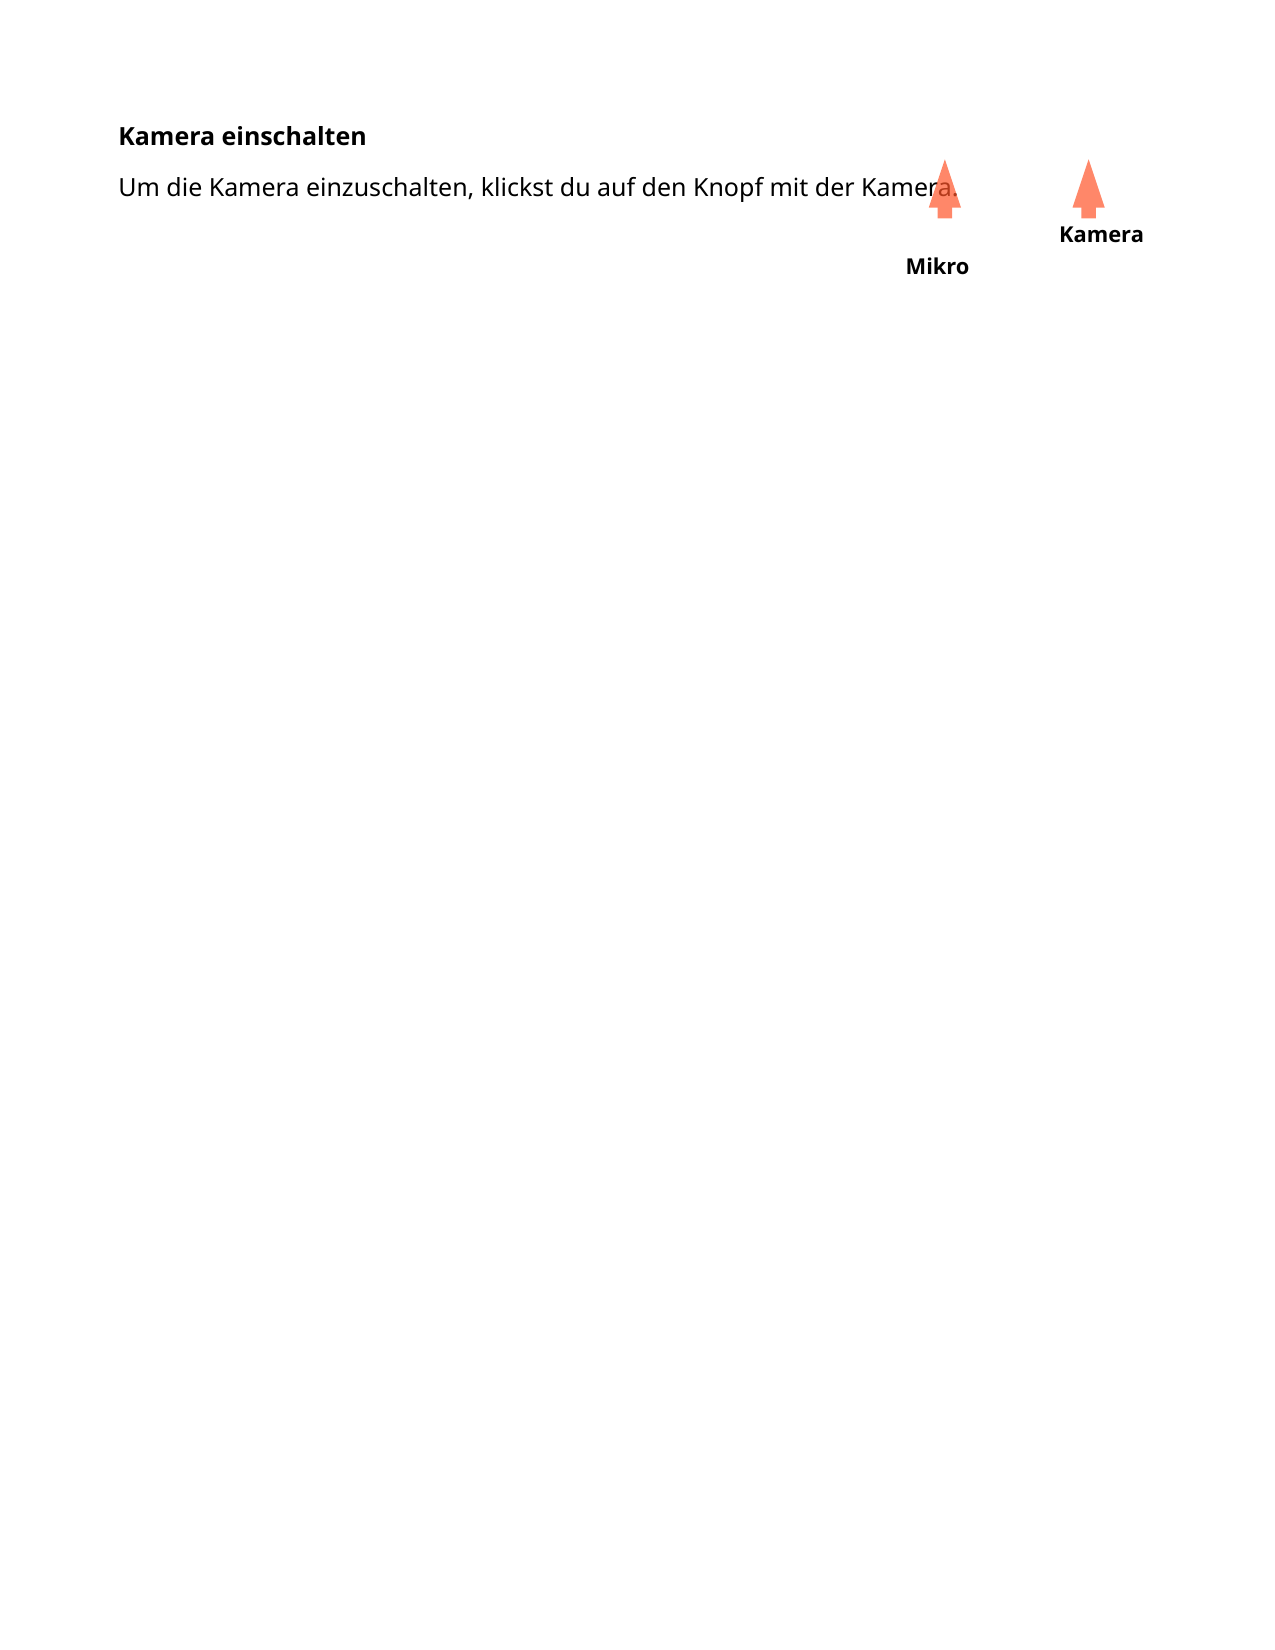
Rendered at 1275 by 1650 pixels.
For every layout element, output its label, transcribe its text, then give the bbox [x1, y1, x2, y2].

subtitle Kamera einschalten [118, 118, 1216, 152]
text Um die Kamera einzuschalten, klickst du auf den Knopf mit der Kamera. [949, 170, 1084, 204]
text Um die Kamera einzuschalten, klickst du auf den Knopf mit der Kamera. [118, 170, 940, 204]
text Um die Kamera einzuschalten, klickst du auf den Knopf mit der Kamera. [1093, 170, 1216, 204]
